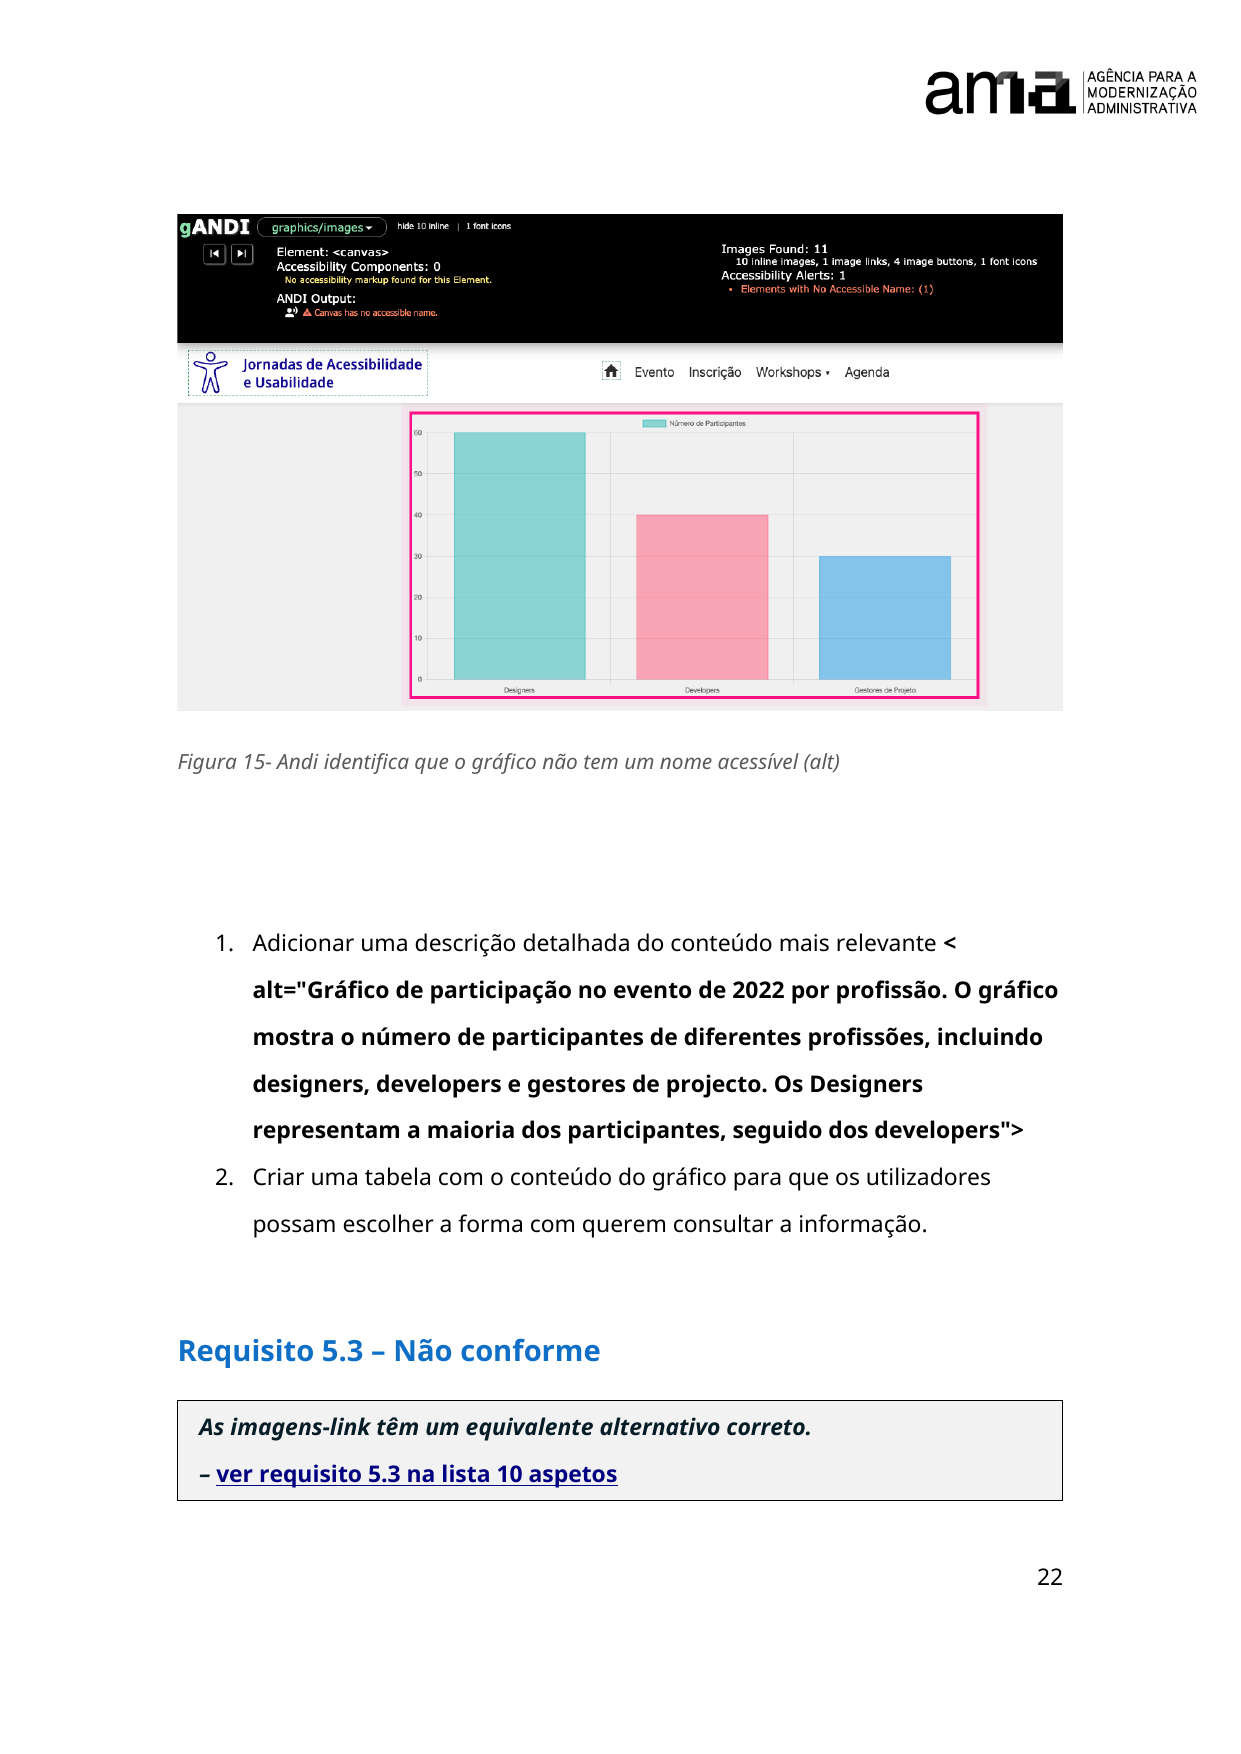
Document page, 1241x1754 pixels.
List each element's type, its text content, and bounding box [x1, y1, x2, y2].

text As imagens-link têm um equivalente alternativo correto. – ver requisito 5.3 na lista 10 aspetos [178, 1401, 1062, 1500]
list Criar uma tabela com o conteúdo do gráfico para que os utilizadores possam escolher a forma com querem consultar a informação. [215, 1161, 1063, 1239]
list Adicionar uma descrição detalhada do conteúdo mais relevante < alt="Gráfico de participação no evento de 2022 por profissão. O gráfico mostra o número de participantes de diferentes profissões, incluindo designers, developers e gestores de projecto. Os Designers representam a maioria dos participantes, seguido dos developers"> [215, 927, 1063, 1146]
subtitle Requisito 5.3 – Não conforme [177, 1330, 1063, 1370]
text Figura 15- Andi identifica que o gráfico não tem um nome acessível (alt) [177, 747, 1063, 776]
